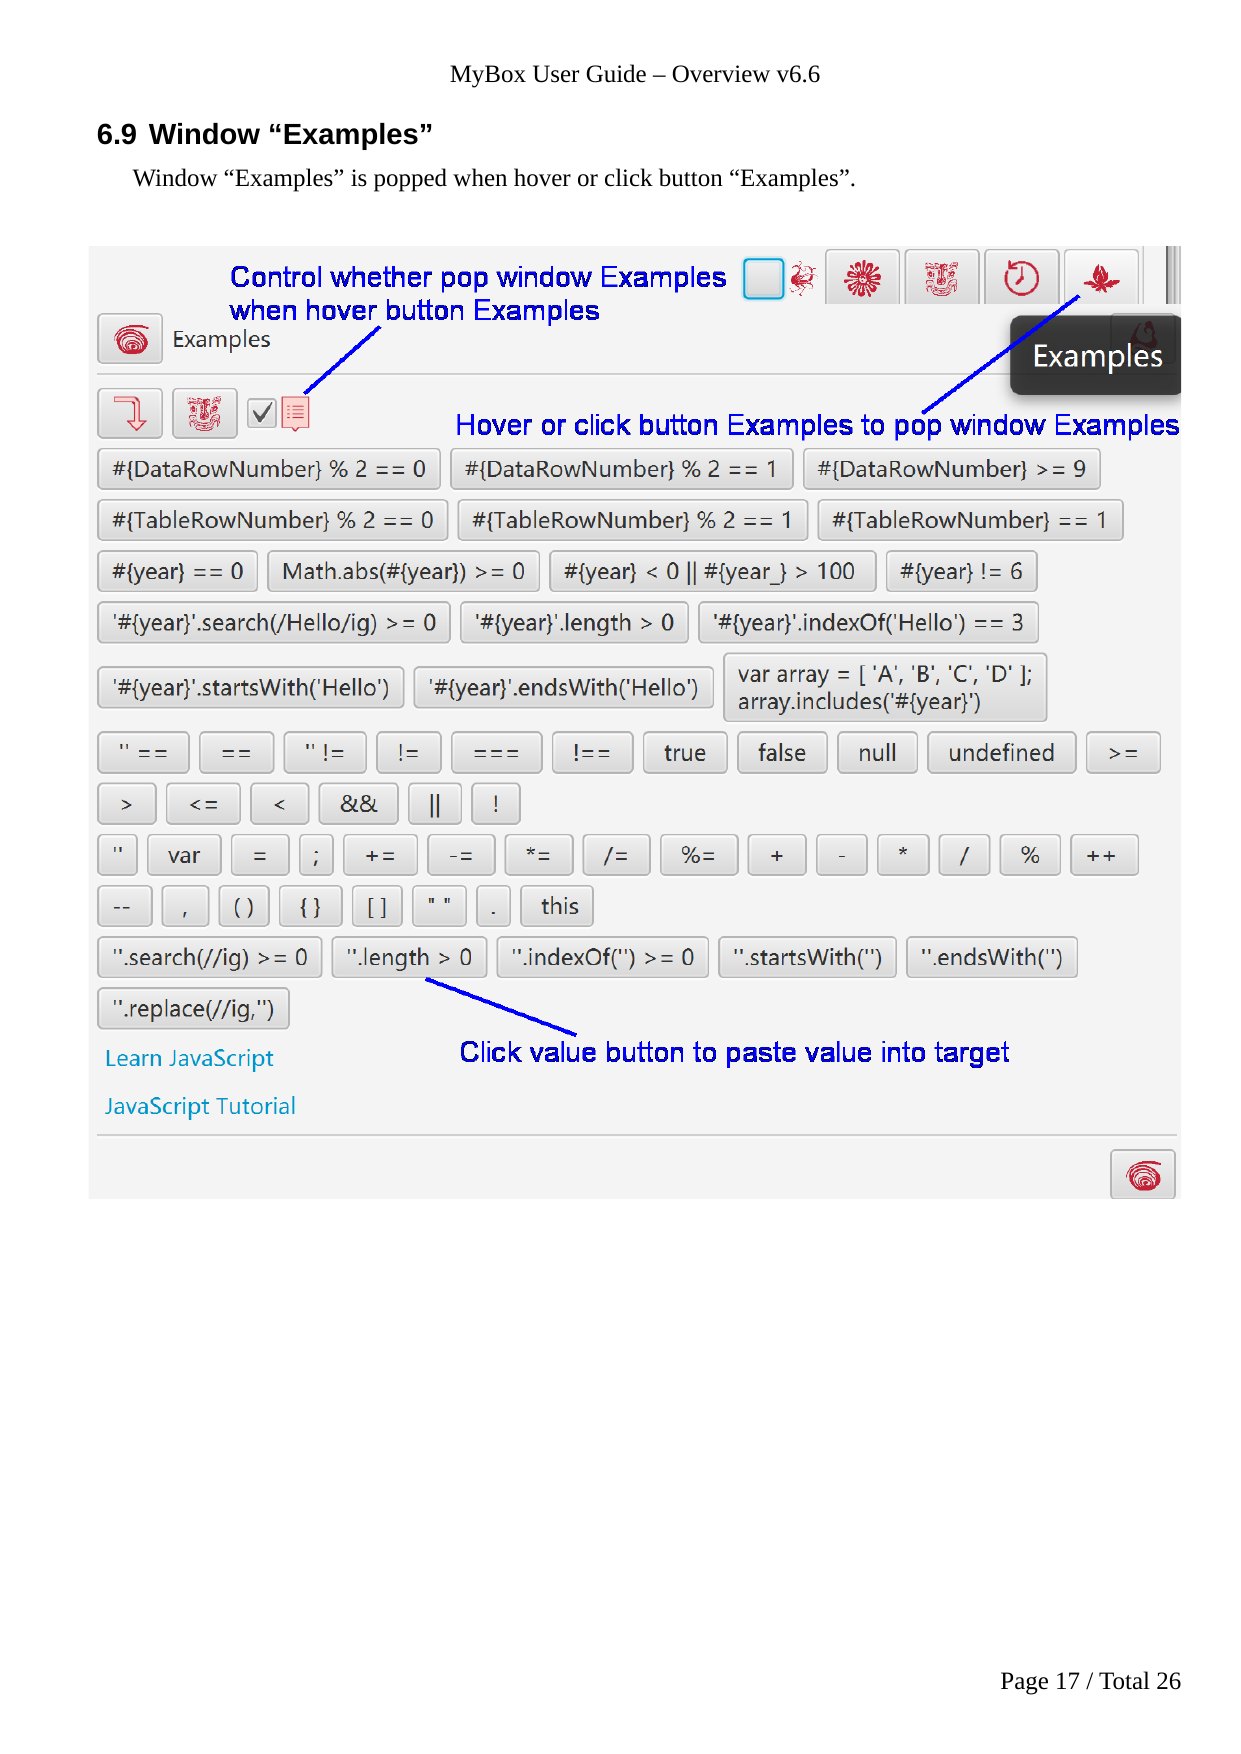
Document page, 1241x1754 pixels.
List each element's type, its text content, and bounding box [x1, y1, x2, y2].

picture [88, 245, 1182, 1199]
subtitle Window “Examples” [88, 117, 1181, 151]
text Window “Examples” is popped when hover or click button “Examples”. [88, 163, 1181, 192]
